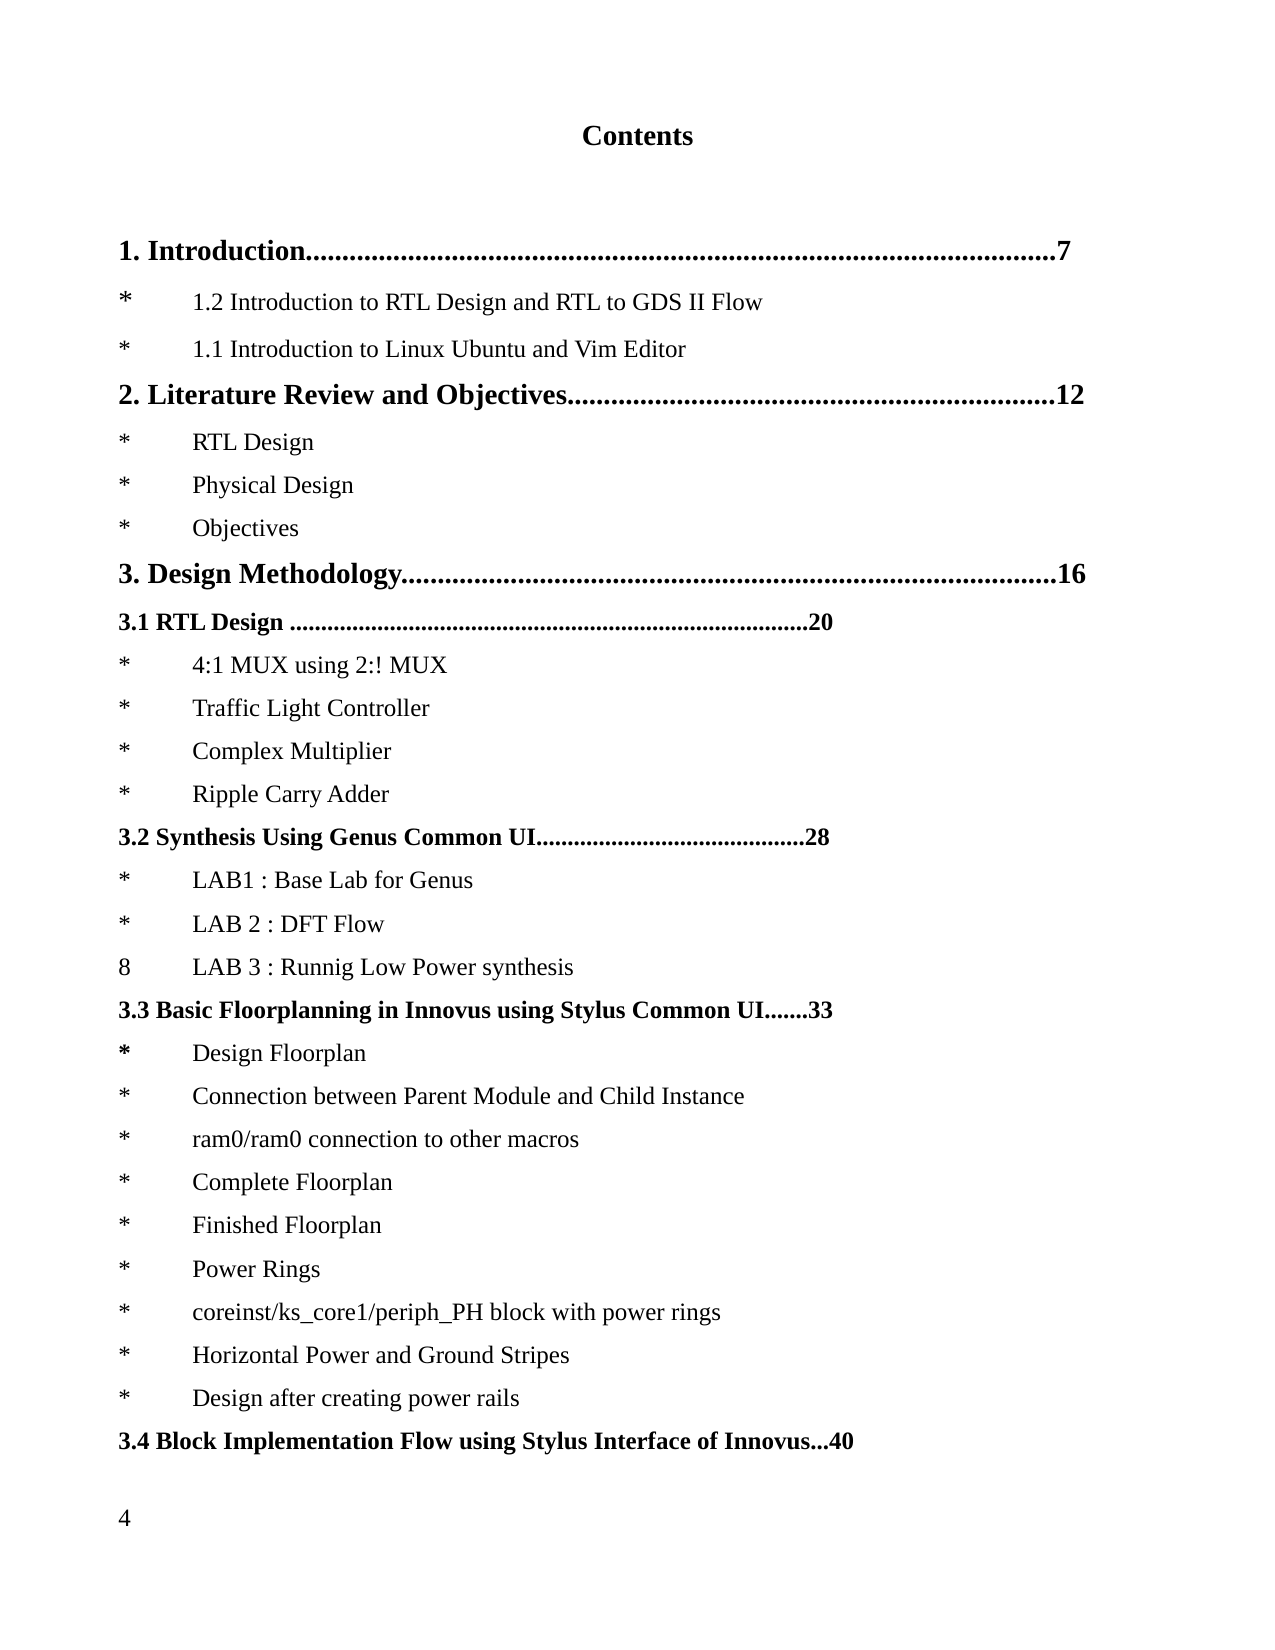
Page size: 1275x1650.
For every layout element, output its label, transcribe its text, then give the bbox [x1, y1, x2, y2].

text 2. Literature Review and Objectives...................................................................12 [118, 377, 1157, 410]
text * 1.1 Introduction to Linux Ubuntu and Vim Editor [118, 334, 1157, 362]
text * Traffic Light Controller [118, 693, 1157, 722]
text 3.3 Basic Floorplanning in Innovus using Stylus Common UI.......33 [118, 995, 1157, 1024]
text * Horizontal Power and Ground Stripes [118, 1340, 1157, 1369]
text * Finished Floorplan [118, 1211, 1157, 1239]
text Contents [118, 118, 1157, 152]
text 8 LAB 3 : Runnig Low Power synthesis [118, 952, 1157, 981]
text * Design after creating power rails [118, 1383, 1157, 1412]
text * LAB 2 : DFT Flow [118, 909, 1157, 937]
text * 4:1 MUX using 2:! MUX [118, 650, 1157, 679]
text * ram0/ram0 connection to other macros [118, 1124, 1157, 1153]
text * RTL Design [118, 427, 1157, 456]
text * coreinst/ks_core1/periph_PH block with power rings [118, 1297, 1157, 1326]
text * Complex Multiplier [118, 736, 1157, 765]
text * Ripple Carry Adder [118, 779, 1157, 808]
text 3.1 RTL Design ...................................................................................20 [118, 607, 1157, 636]
text 1. Introduction.......................................................................................................7 [118, 233, 1157, 267]
text * Complete Floorplan [118, 1167, 1157, 1196]
text * Connection between Parent Module and Child Instance [118, 1081, 1157, 1110]
text * Objectives [118, 513, 1157, 542]
text 3.2 Synthesis Using Genus Common UI...........................................28 [118, 822, 1157, 851]
text * LAB1 : Base Lab for Genus [118, 866, 1157, 894]
text * Power Rings [118, 1254, 1157, 1282]
text 3.4 Block Implementation Flow using Stylus Interface of Innovus...40 [118, 1426, 1157, 1455]
text * Design Floorplan [118, 1038, 1157, 1067]
text 3. Design Methodology..........................................................................................16 [118, 557, 1157, 590]
text * Physical Design [118, 470, 1157, 499]
text * 1.2 Introduction to RTL Design and RTL to GDS II Flow [118, 283, 1157, 317]
